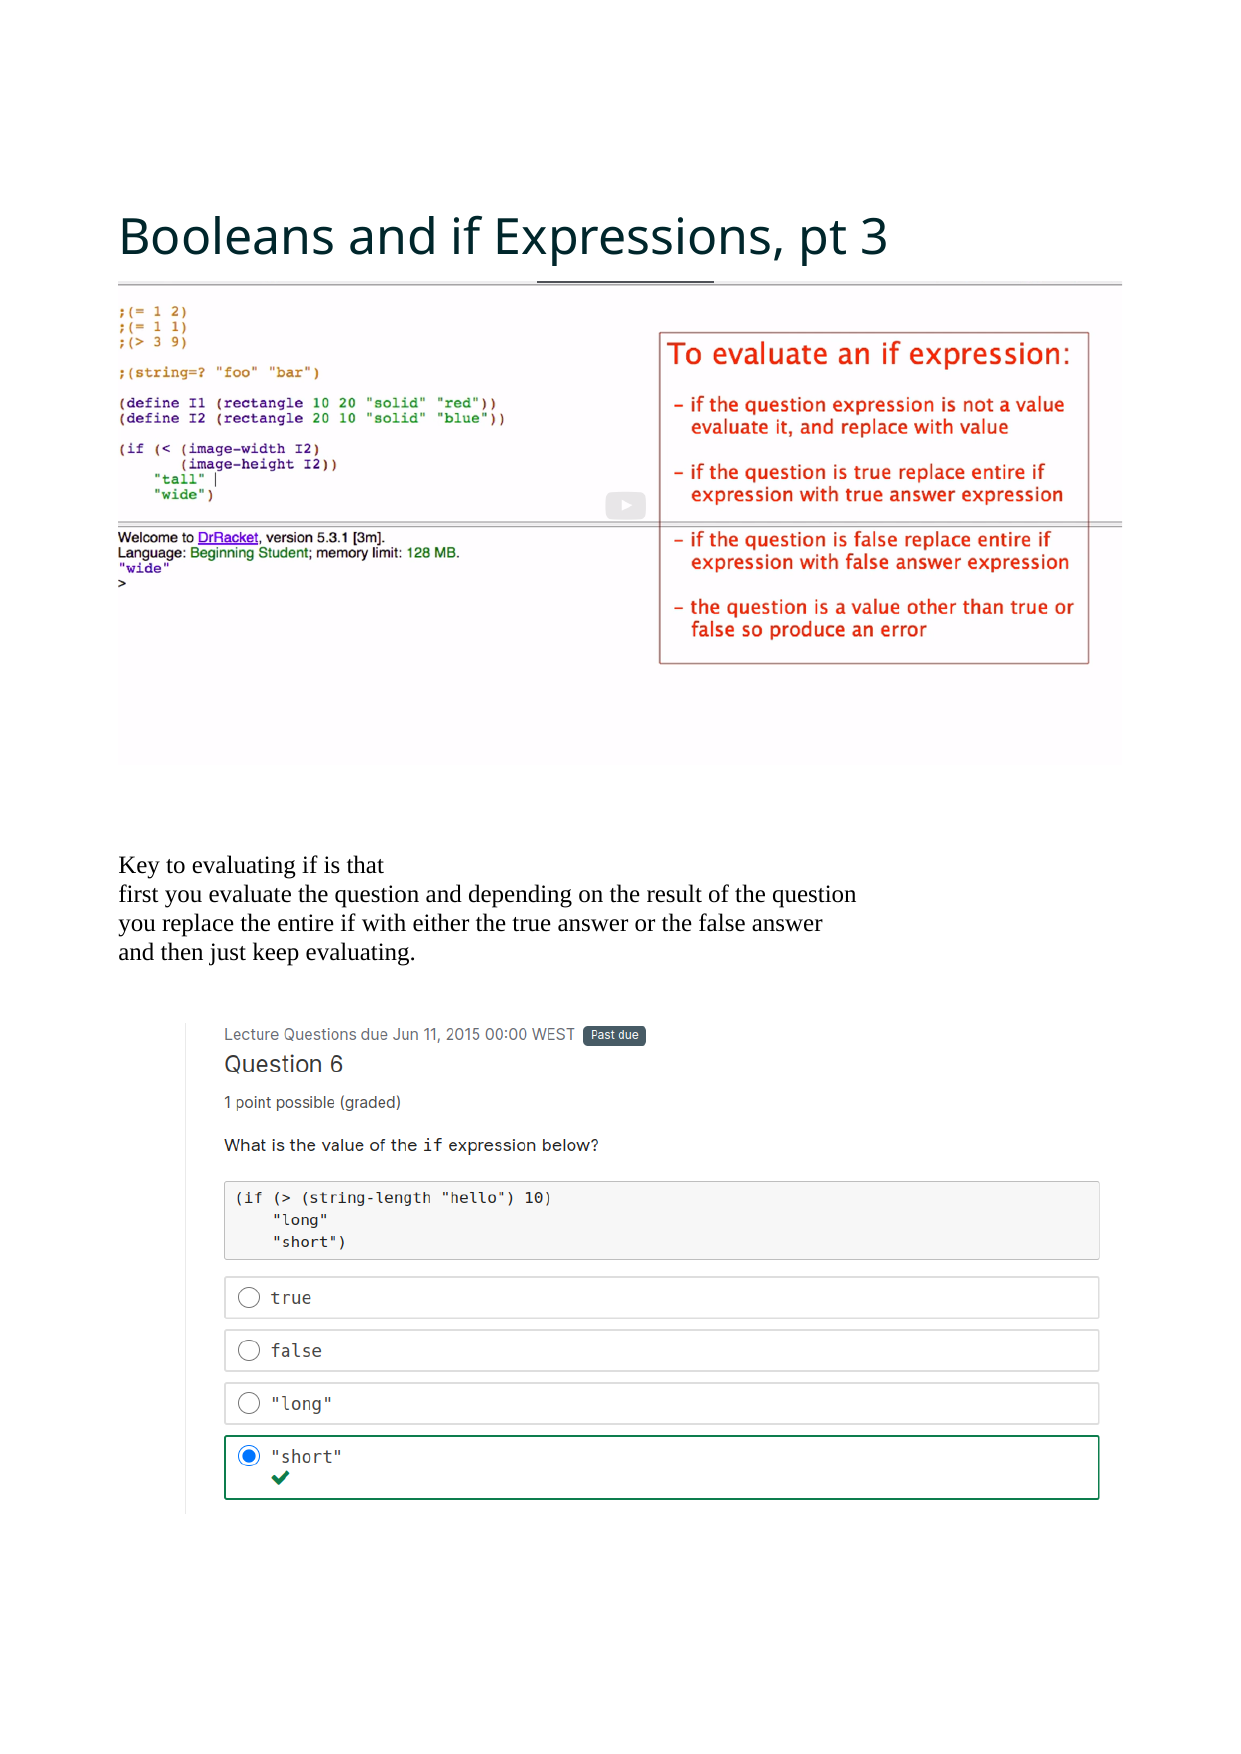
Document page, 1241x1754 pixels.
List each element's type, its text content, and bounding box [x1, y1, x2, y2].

text and then just keep evaluating. [118, 937, 1122, 966]
text you replace the entire if with either the true answer or the false answer [118, 908, 1122, 937]
text Key to evaluating if is that [118, 851, 1122, 879]
text first you evaluate the question and depending on the result of the question [118, 879, 1122, 908]
subtitle Booleans and if Expressions, pt 3 [118, 201, 1122, 269]
picture [118, 281, 1123, 765]
picture [118, 1023, 1123, 1514]
